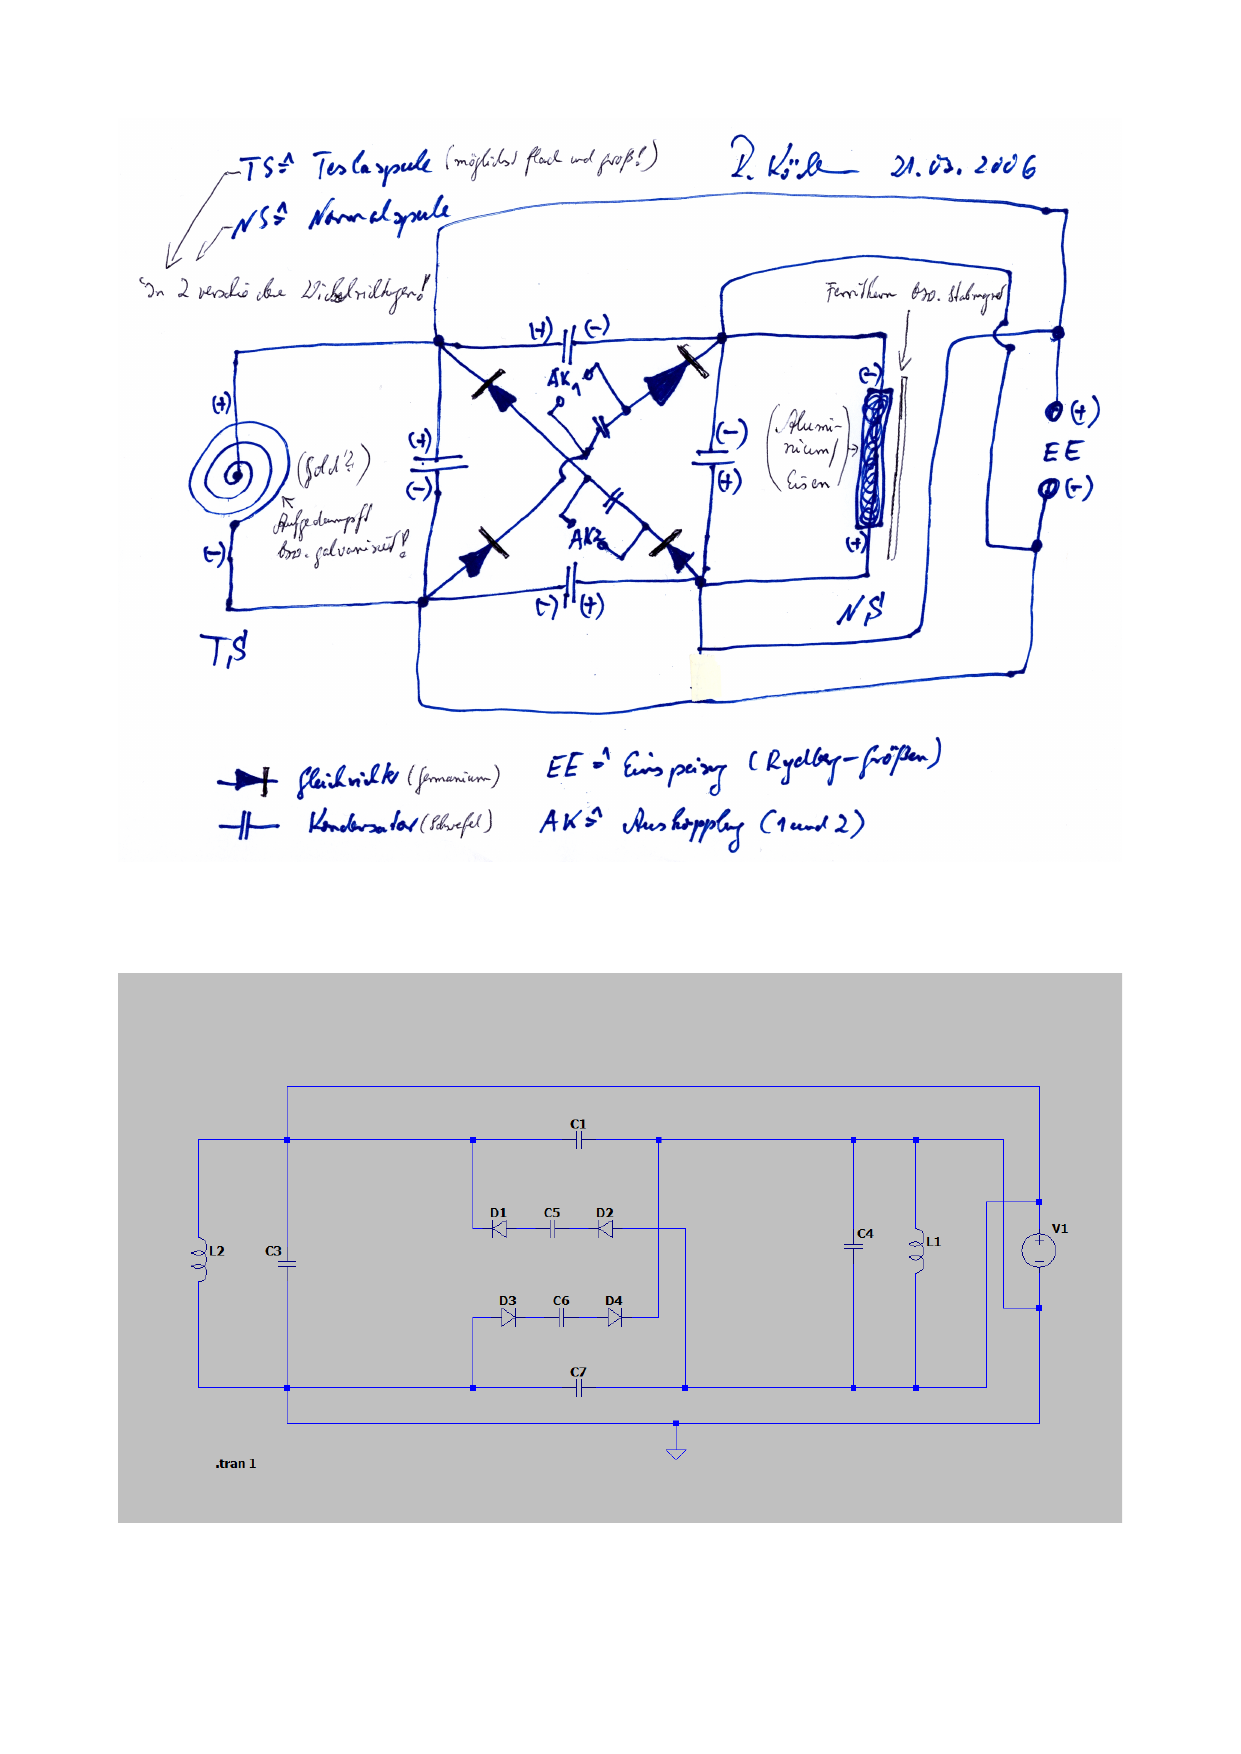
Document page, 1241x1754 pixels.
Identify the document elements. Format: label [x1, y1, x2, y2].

picture [118, 118, 1123, 862]
picture [118, 973, 1123, 1523]
